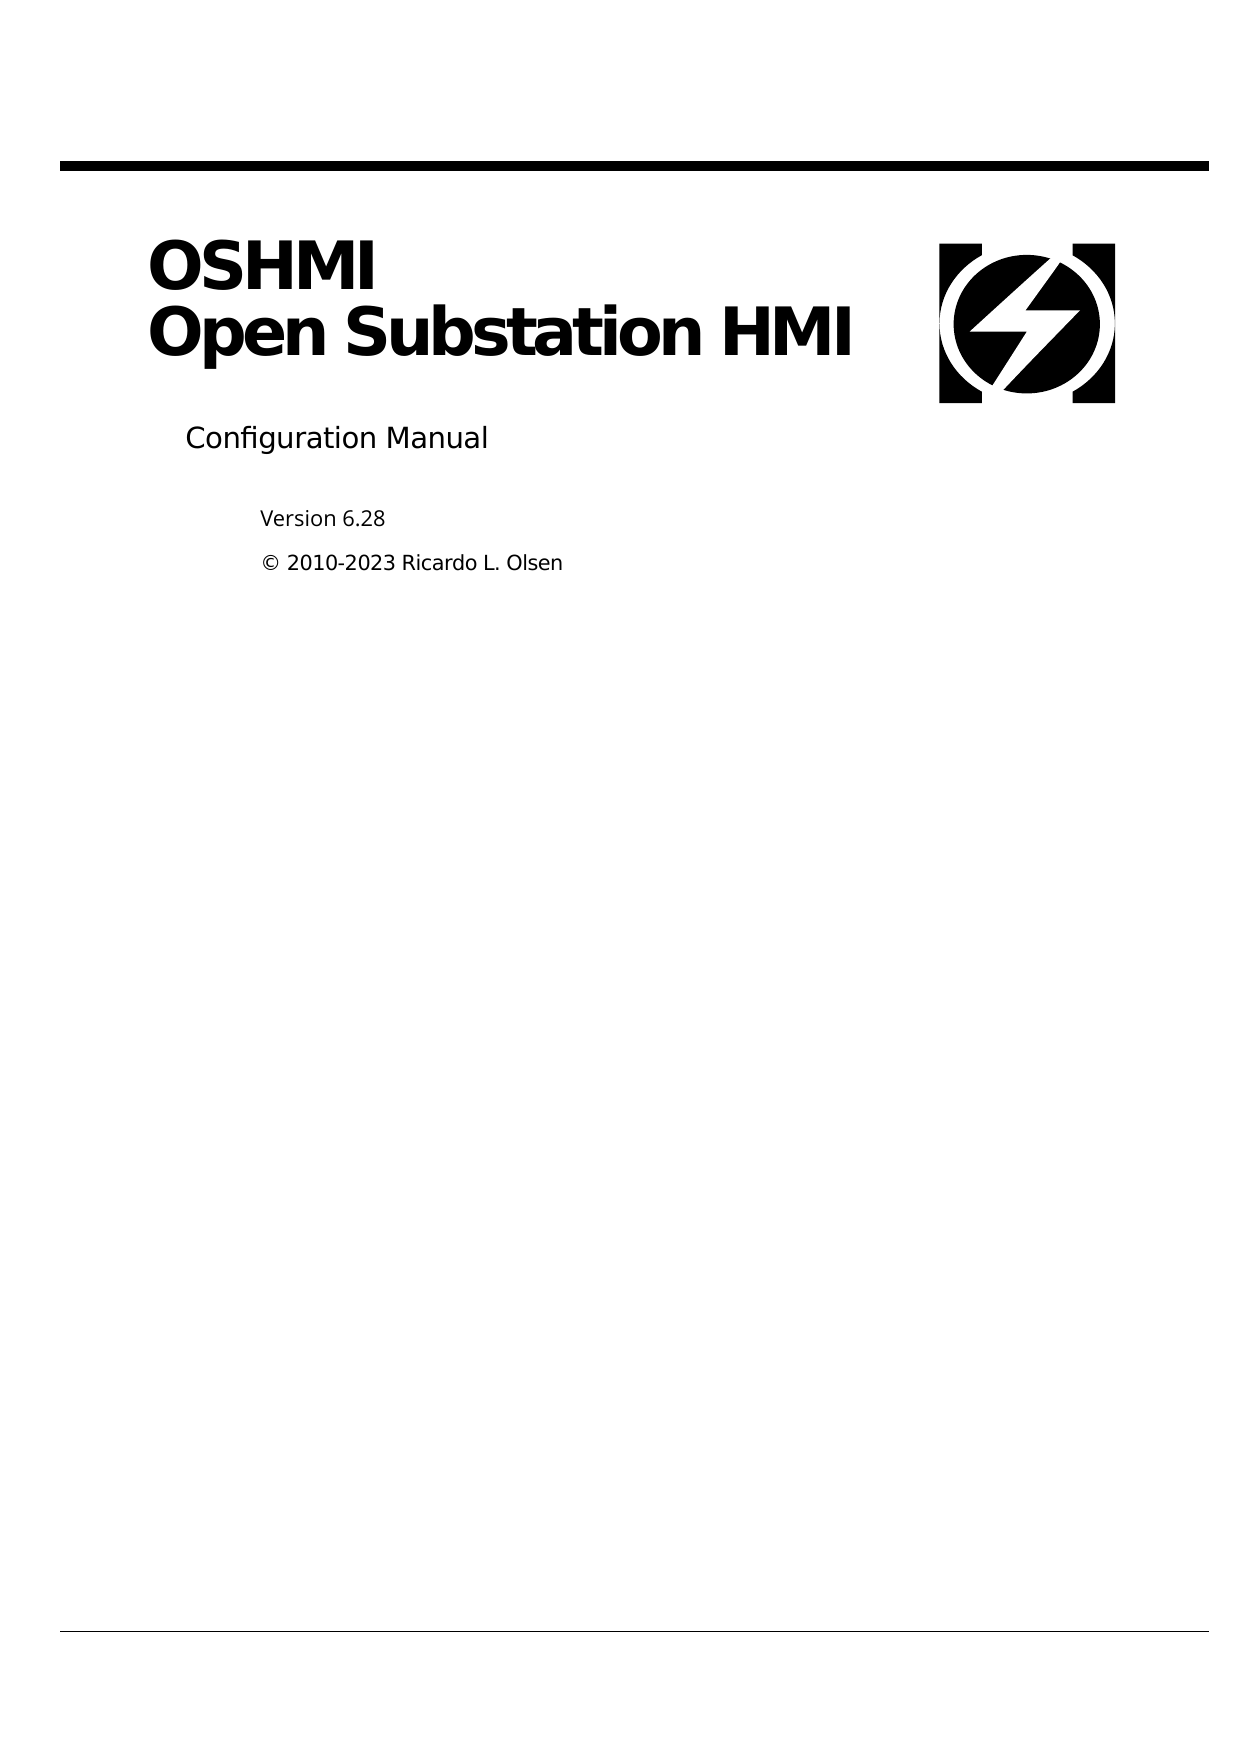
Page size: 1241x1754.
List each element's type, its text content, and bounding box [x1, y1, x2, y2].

title OSHMI Open Substation HMI [60, 171, 1209, 369]
text Configuration Manual [185, 421, 1122, 455]
list Version 6.28 [223, 503, 1122, 533]
list © 2010-2023 Ricardo L. Olsen [223, 551, 1122, 575]
